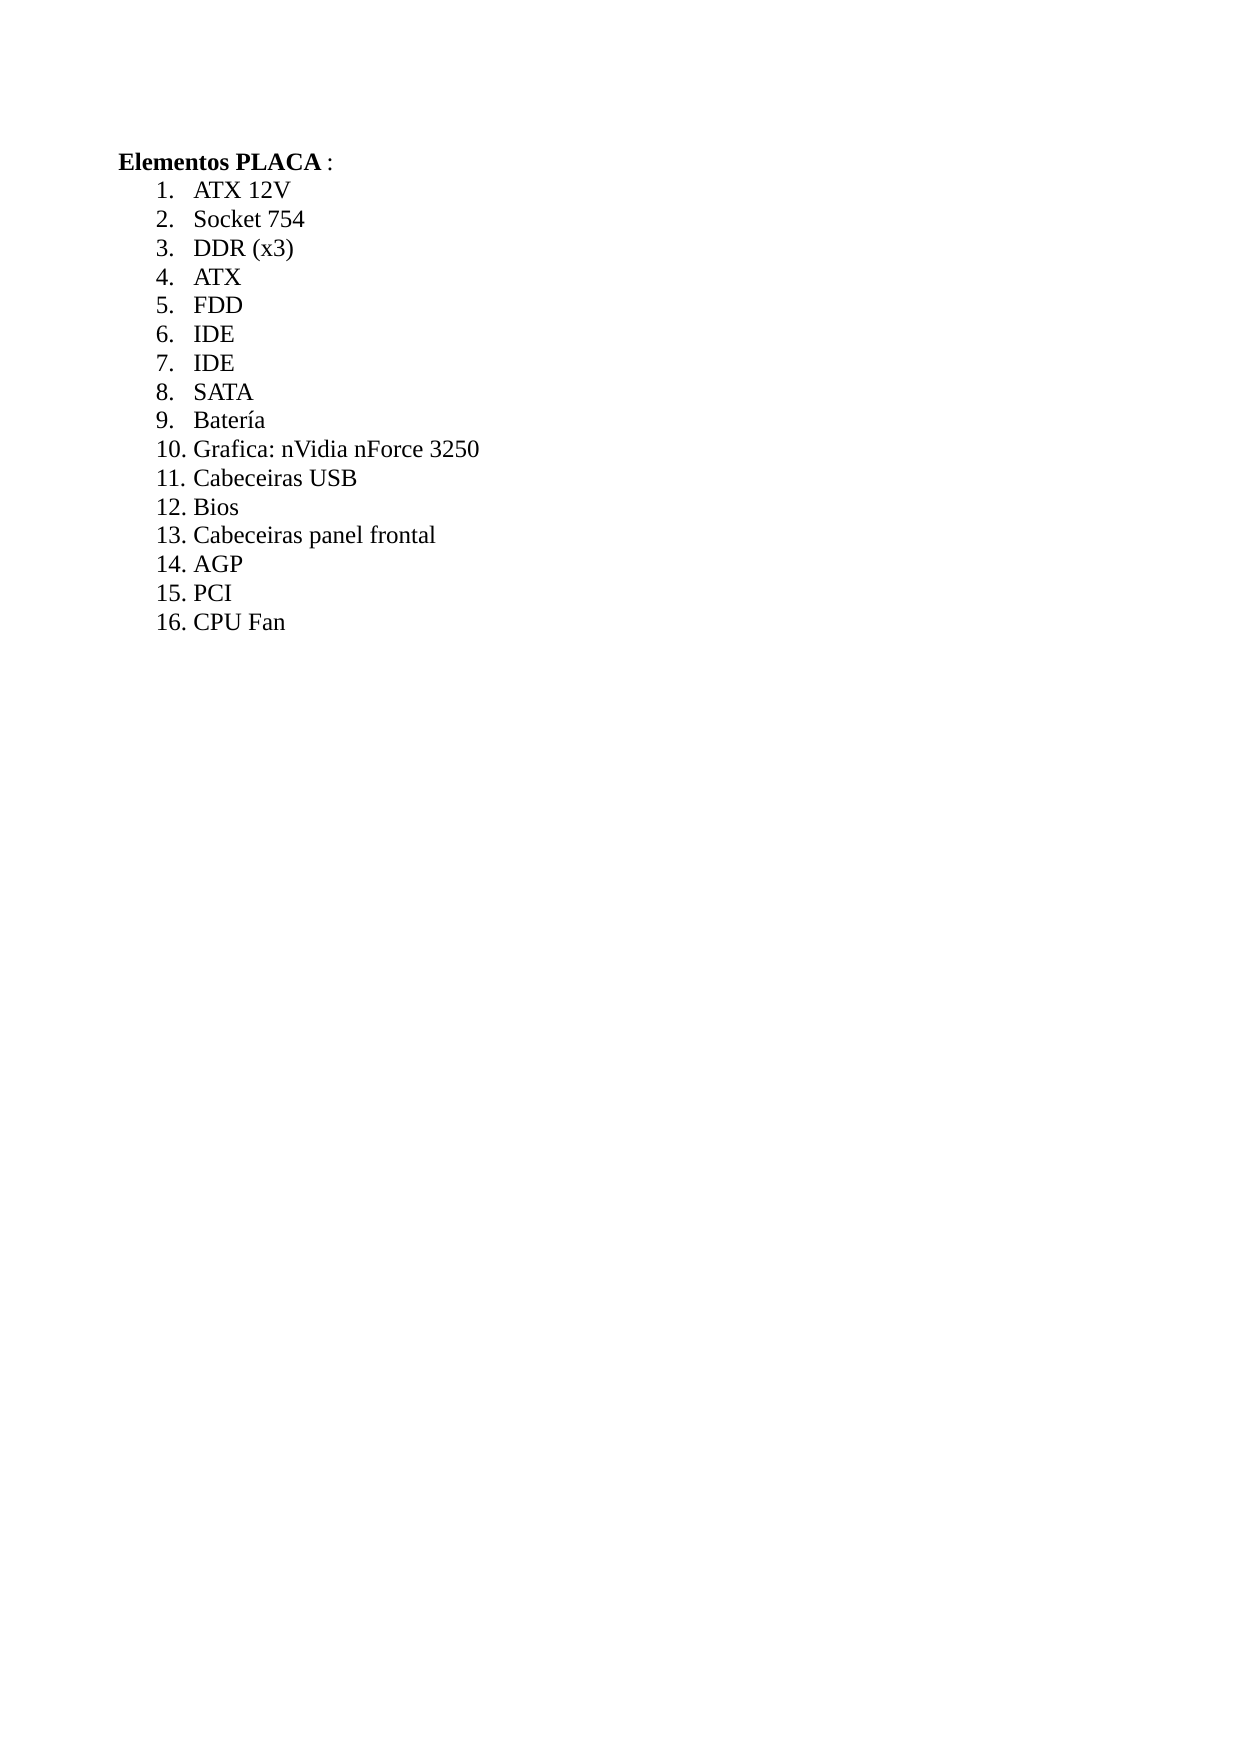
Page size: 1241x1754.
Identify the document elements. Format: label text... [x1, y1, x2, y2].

list FDD [156, 291, 1122, 319]
list ATX 12V [156, 176, 1122, 204]
list Grafica: nVidia nForce 3250 [156, 434, 1122, 463]
list DDR (x3) [156, 233, 1122, 262]
list Socket 754 [156, 204, 1122, 233]
list AGP [156, 549, 1122, 578]
list Cabeceiras USB [156, 463, 1122, 492]
list SATA [156, 377, 1122, 406]
list IDE [156, 348, 1122, 377]
list IDE [156, 319, 1122, 348]
list Bios [156, 492, 1122, 521]
list ATX [156, 262, 1122, 291]
list PCI [156, 578, 1122, 607]
list CPU Fan [156, 607, 1122, 636]
list Batería [156, 406, 1122, 434]
list Cabeceiras panel frontal [156, 521, 1122, 549]
text Elementos PLACA : [118, 147, 1122, 176]
